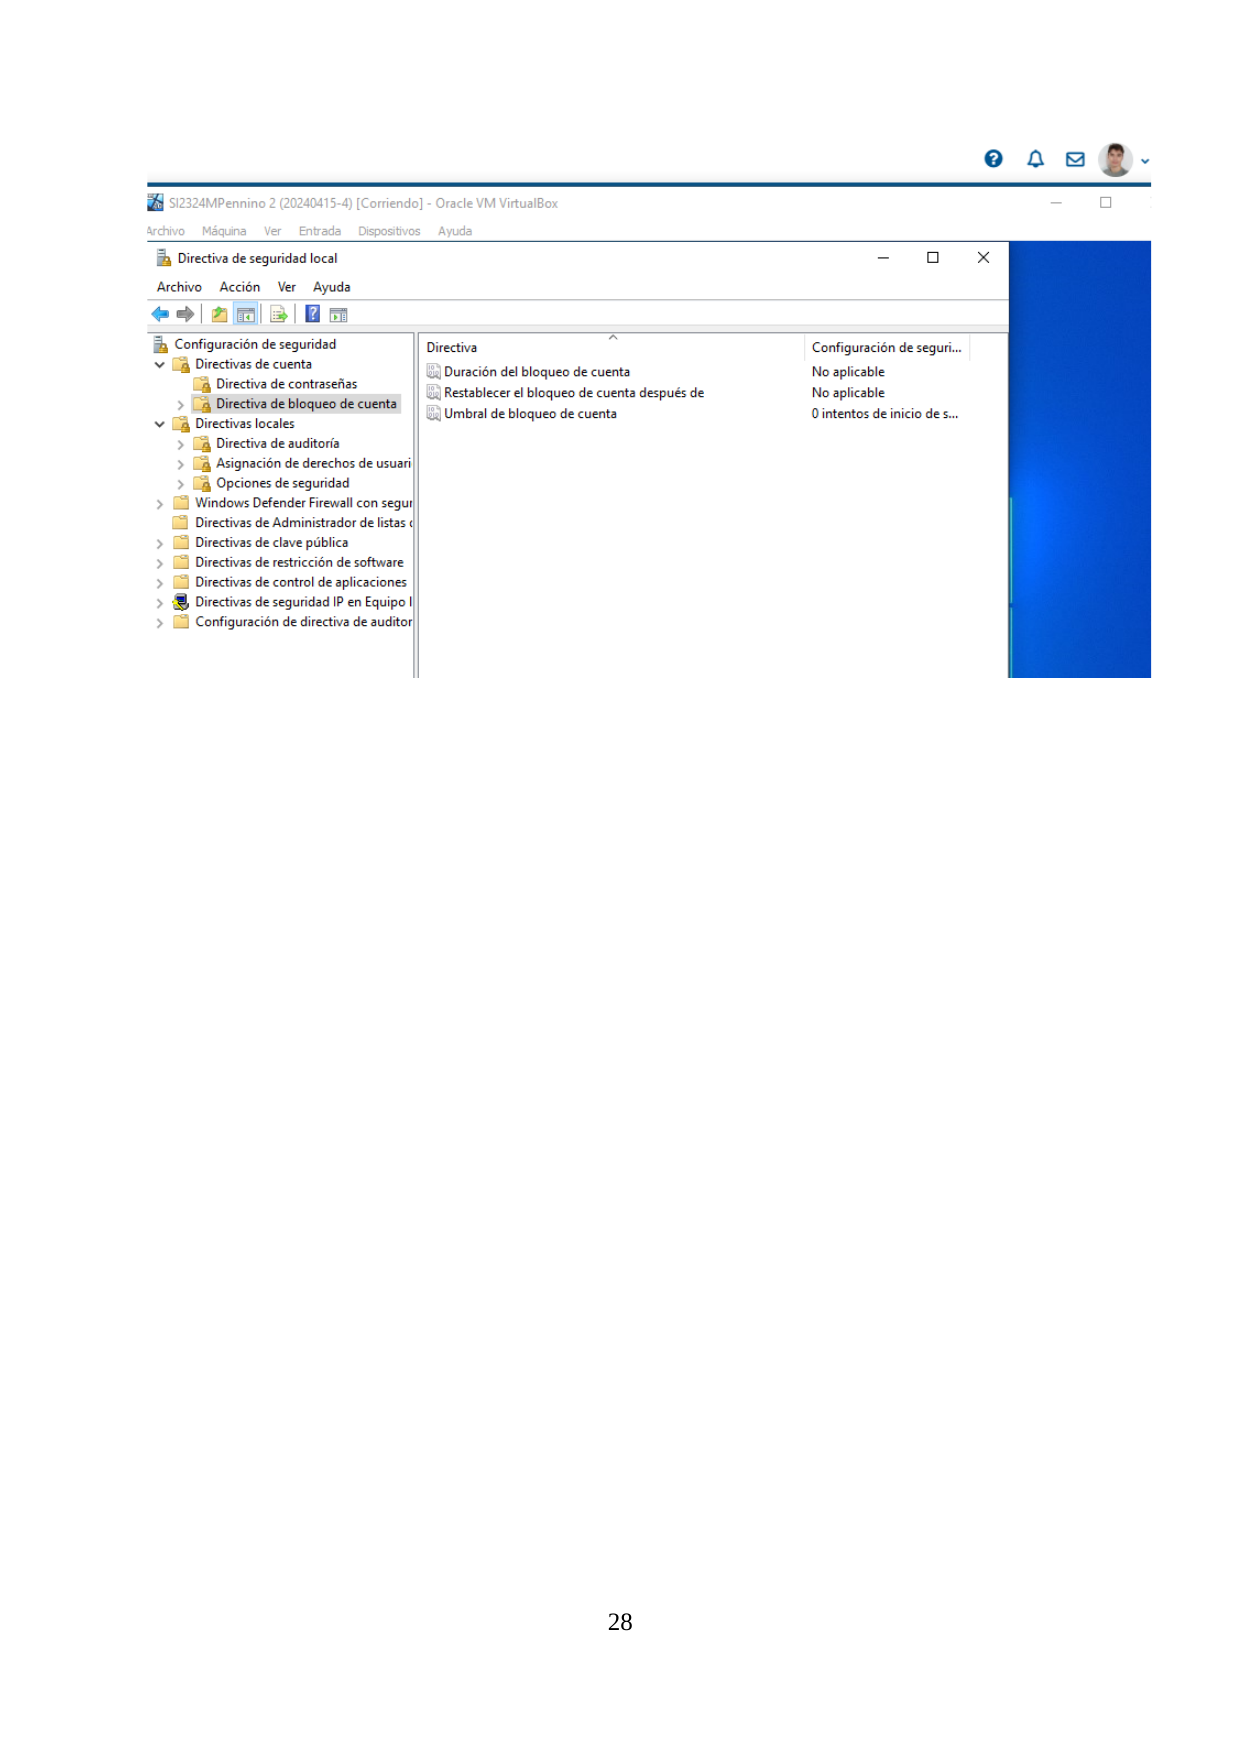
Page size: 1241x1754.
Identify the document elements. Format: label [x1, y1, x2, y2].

picture [147, 133, 1152, 678]
